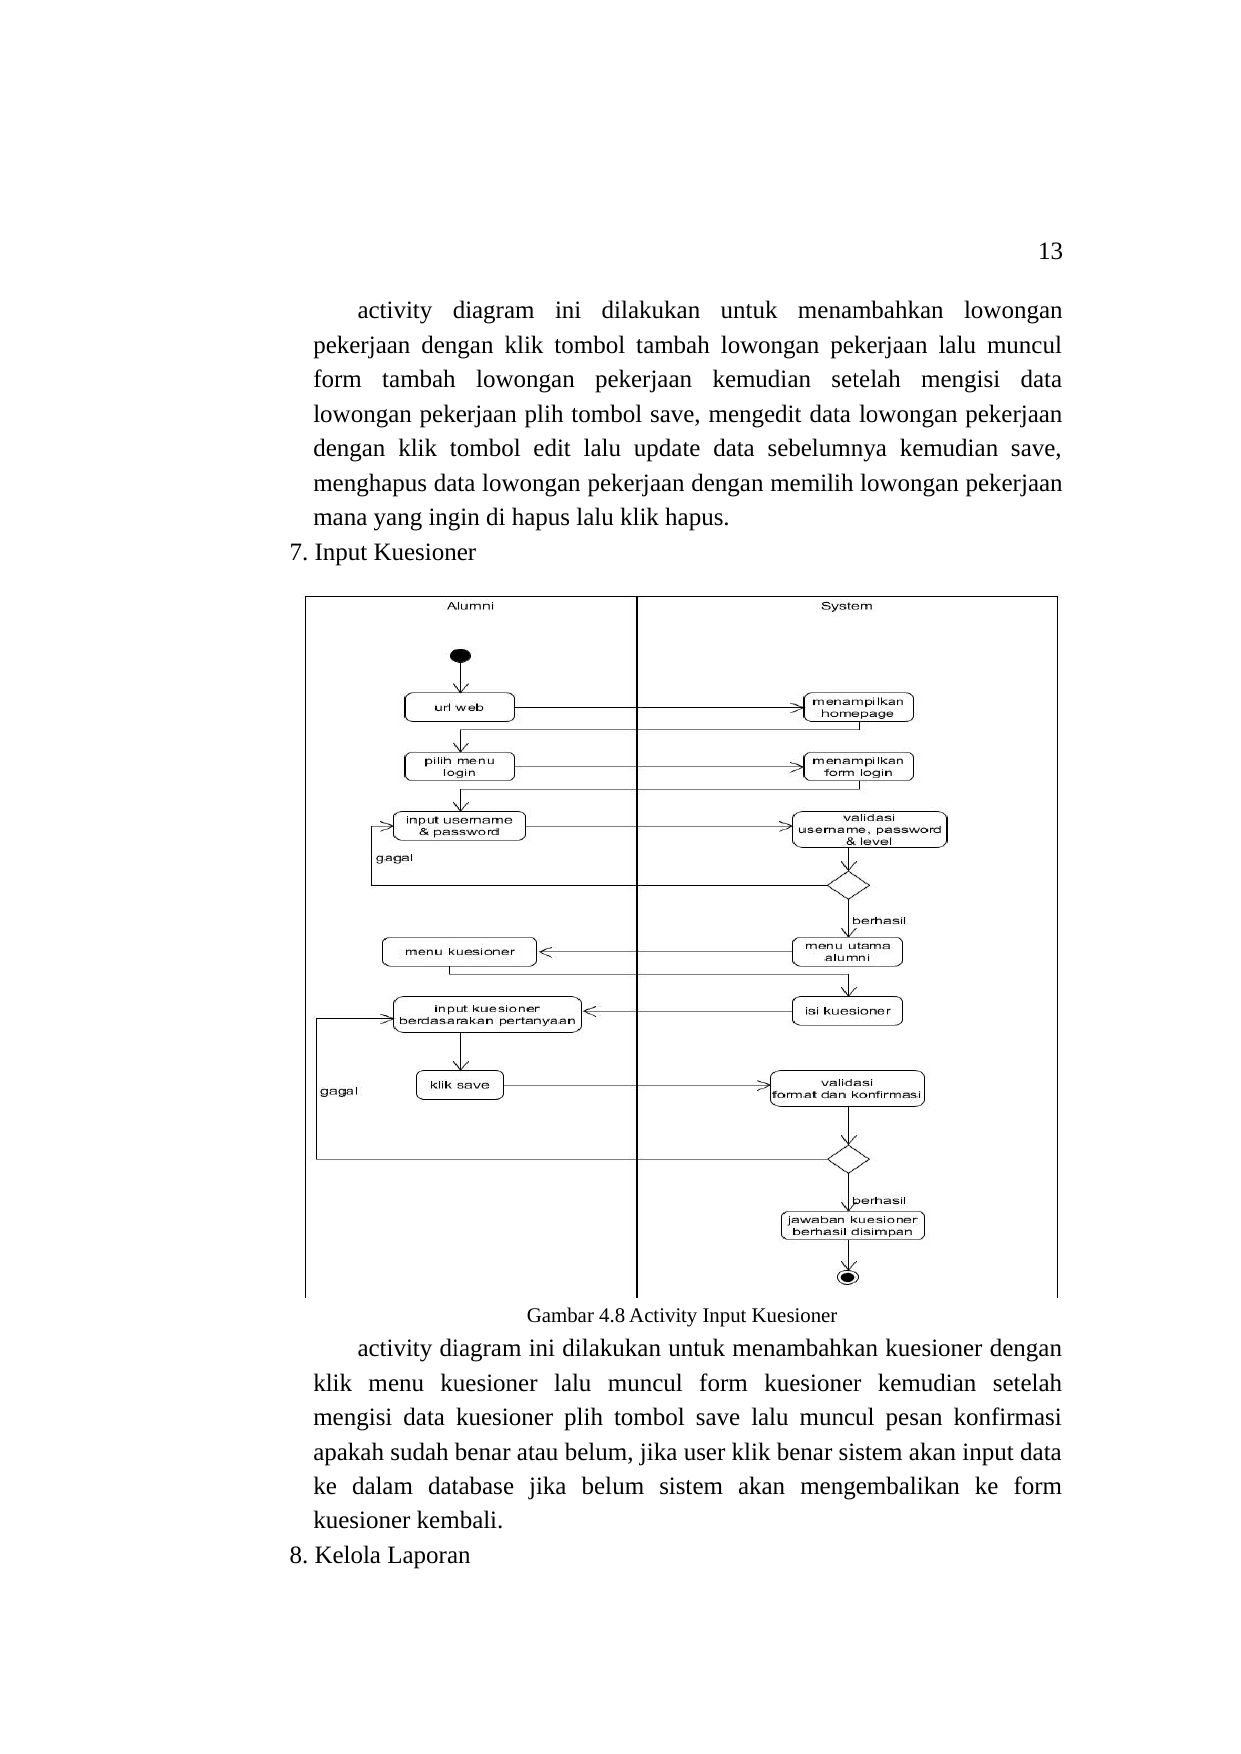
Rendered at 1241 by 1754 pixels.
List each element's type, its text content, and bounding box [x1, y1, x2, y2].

text 7. Input Kuesioner [289, 537, 1063, 565]
text [301, 571, 1063, 593]
text activity diagram ini dilakukan untuk menambahkan lowongan pekerjaan dengan klik tombol tambah lowongan pekerjaan lalu muncul form tambah lowongan pekerjaan kemudian setelah mengisi data lowongan pekerjaan plih tombol save, mengedit data lowongan pekerjaan dengan klik tombol edit lalu update data sebelumnya kemudian save, menghapus data lowongan pekerjaan dengan memilih lowongan pekerjaan mana yang ingin di hapus lalu klik hapus. [313, 295, 1063, 531]
text activity diagram ini dilakukan untuk menambahkan kuesioner dengan klik menu kuesioner lalu muncul form kuesioner kemudian setelah mengisi data kuesioner plih tombol save lalu muncul pesan konfirmasi apakah sudah benar atau belum, jika user klik benar sistem akan input data ke dalam database jika belum sistem akan mengembalikan ke form kuesioner kembali. [313, 1327, 1063, 1534]
text Gambar 4.8 Activity Input Kuesioner [301, 1298, 1063, 1327]
text 8. Kelola Laporan [289, 1540, 1063, 1569]
picture [301, 593, 1063, 1298]
